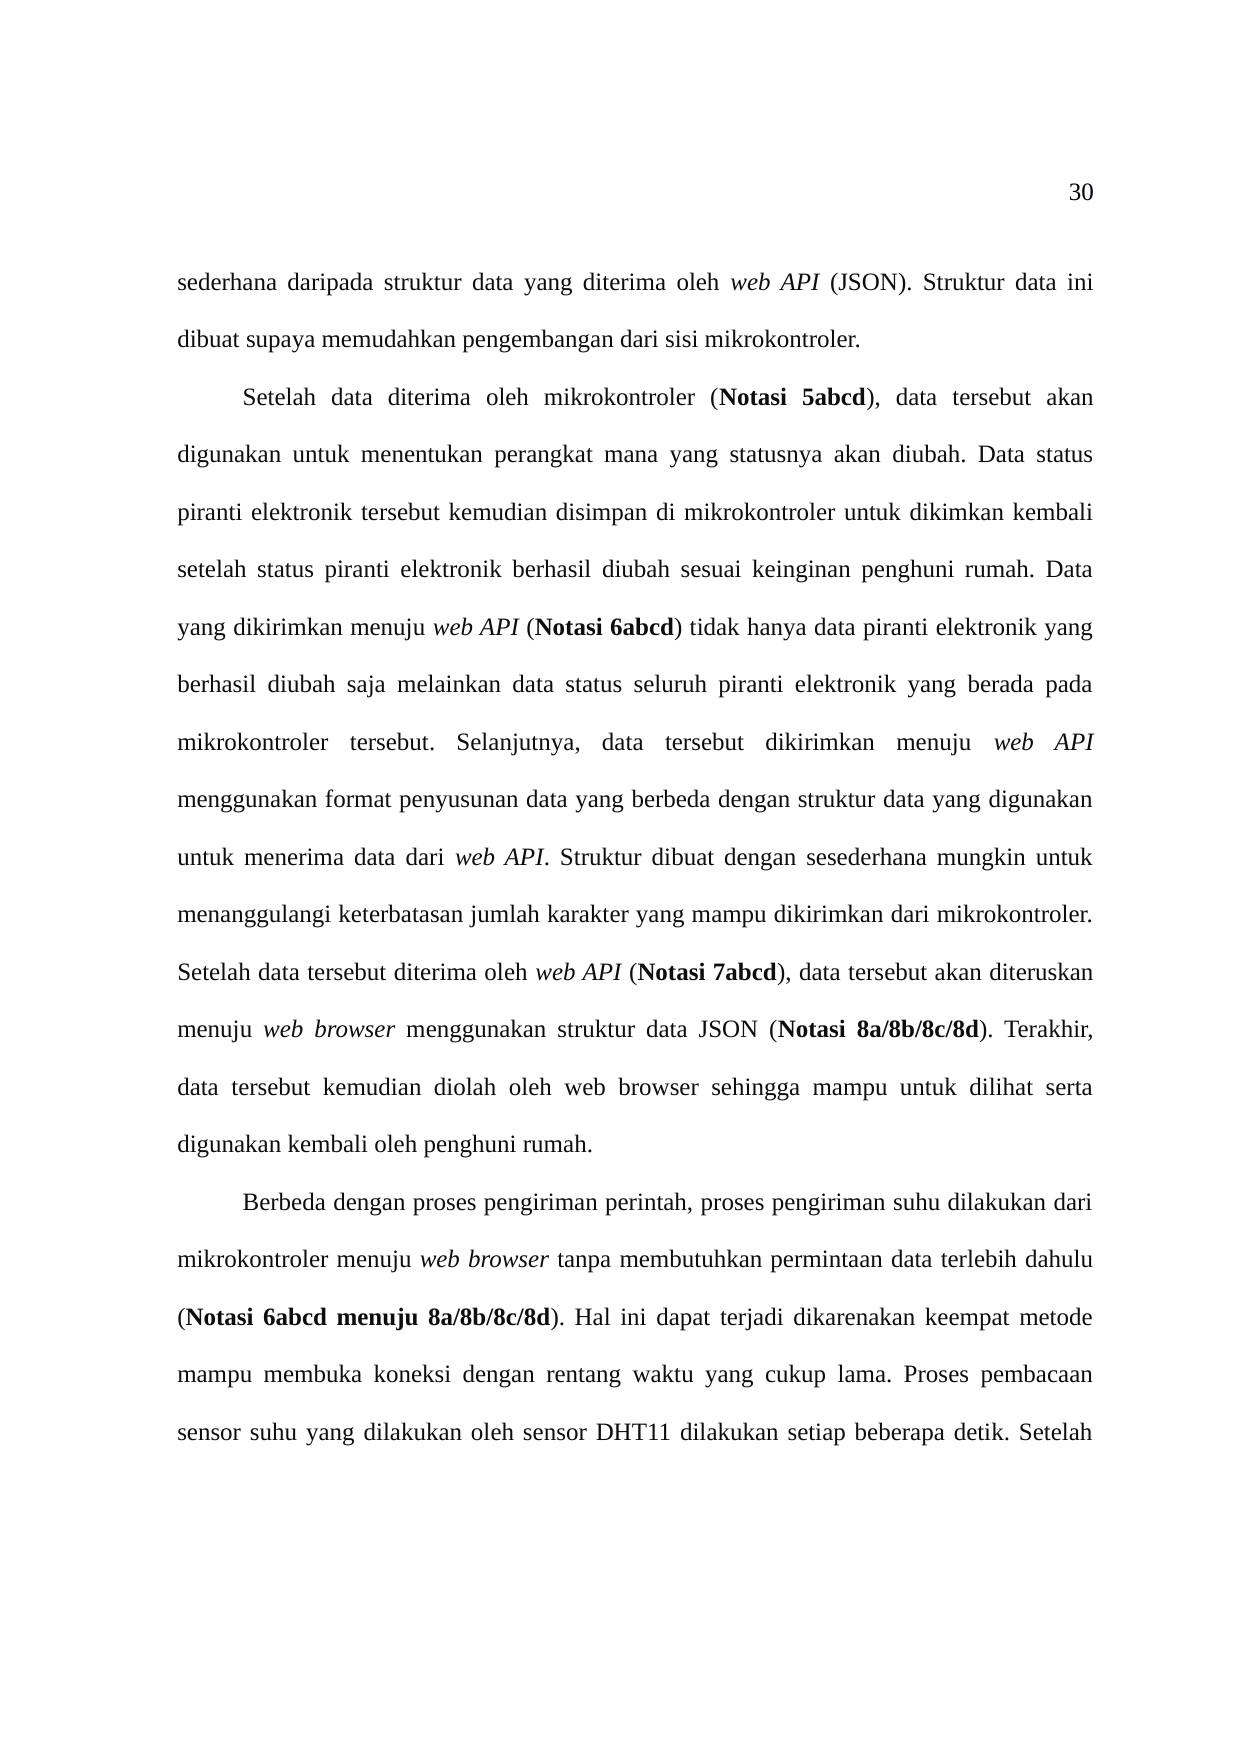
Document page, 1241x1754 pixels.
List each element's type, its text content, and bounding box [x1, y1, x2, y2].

text sederhana daripada struktur data yang diterima oleh web API (JSON). Struktur data ini dibuat supaya memudahkan pengembangan dari sisi mikrokontroler. [177, 267, 1093, 353]
text Setelah data diterima oleh mikrokontroler (Notasi 5abcd), data tersebut akan digunakan untuk menentukan perangkat mana yang statusnya akan diubah. Data status piranti elektronik tersebut kemudian disimpan di mikrokontroler untuk dikimkan kembali setelah status piranti elektronik berhasil diubah sesuai keinginan penghuni rumah. Data yang dikirimkan menuju web API (Notasi 6abcd) tidak hanya data piranti elektronik yang berhasil diubah saja melainkan data status seluruh piranti elektronik yang berada pada mikrokontroler tersebut. Selanjutnya, data tersebut dikirimkan menuju web API menggunakan format penyusunan data yang berbeda dengan struktur data yang digunakan untuk menerima data dari web API. Struktur dibuat dengan sesederhana mungkin untuk menanggulangi keterbatasan jumlah karakter yang mampu dikirimkan dari mikrokontroler. Setelah data tersebut diterima oleh web API (Notasi 7abcd), data tersebut akan diteruskan menuju web browser menggunakan struktur data JSON (Notasi 8a/8b/8c/8d). Terakhir, data tersebut kemudian diolah oleh web browser sehingga mampu untuk dilihat serta digunakan kembali oleh penghuni rumah. [177, 382, 1093, 1158]
text Berbeda dengan proses pengiriman perintah, proses pengiriman suhu dilakukan dari mikrokontroler menuju web browser tanpa membutuhkan permintaan data terlebih dahulu (Notasi 6abcd menuju 8a/8b/8c/8d). Hal ini dapat terjadi dikarenakan keempat metode mampu membuka koneksi dengan rentang waktu yang cukup lama. Proses pembacaan sensor suhu yang dilakukan oleh sensor DHT11 dilakukan setiap beberapa detik. Setelah [177, 1187, 1093, 1446]
